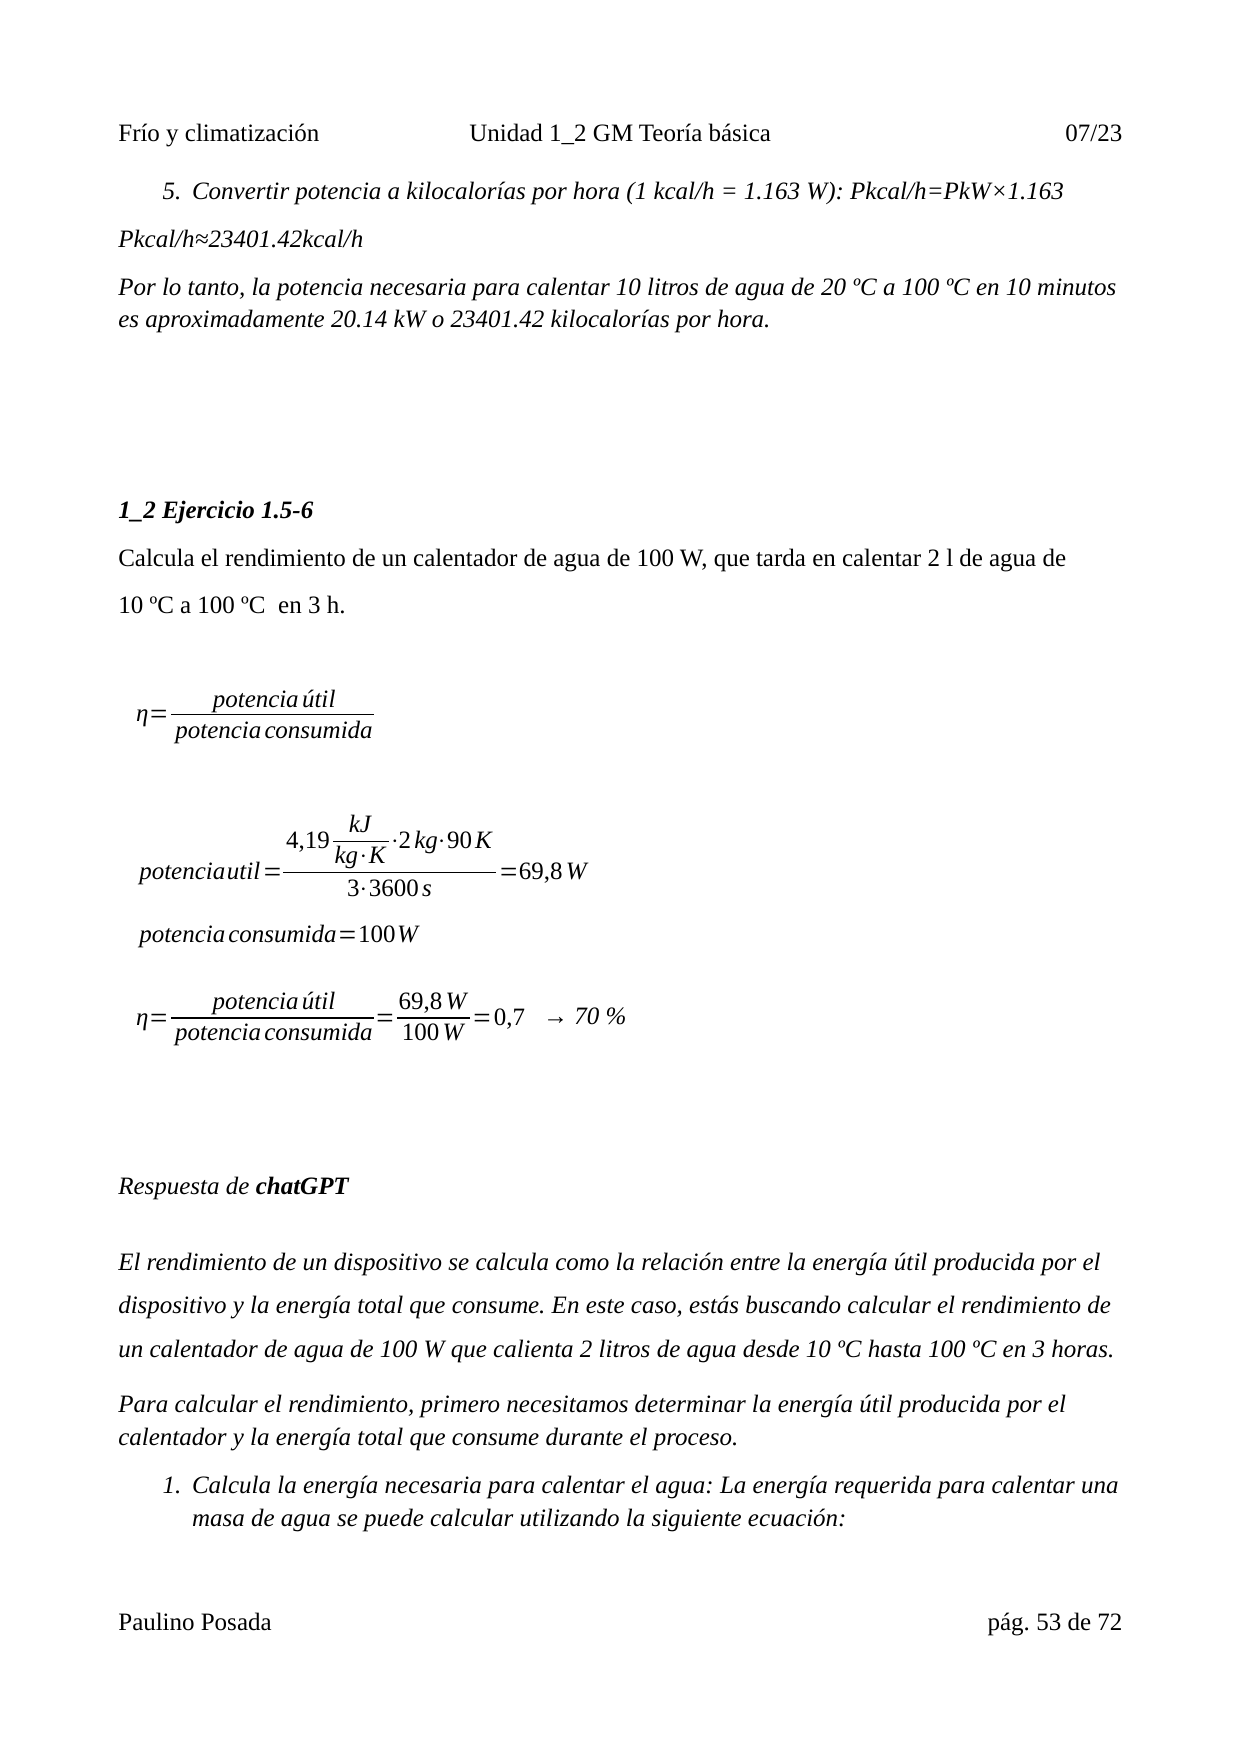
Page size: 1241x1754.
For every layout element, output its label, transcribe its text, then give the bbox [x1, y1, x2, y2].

text Por lo tanto, la potencia necesaria para calentar 10 litros de agua de 20 ºC a 100 ºC en 10 minutos es aproximadamente 20.14 kW o 23401.42 kilocalorías por hora. [118, 272, 1122, 333]
list Calcula la energía necesaria para calentar el agua: La energía requerida para calentar una masa de agua se puede calcular utilizando la siguiente ecuación: [162, 1470, 1122, 1532]
text → 70 % [118, 988, 1122, 1047]
text 10 ºC a 100 ºC en 3 h. [118, 590, 1122, 619]
text Pkcal/h​≈23401.42kcal/h [118, 224, 1122, 253]
text Calcula el rendimiento de un calentador de agua de 100 W, que tarda en calentar 2 l de agua de [118, 543, 1122, 571]
text 1_2 Ejercicio 1.5-6 [118, 495, 1122, 524]
text Respuesta de chatGPT [118, 1171, 1122, 1200]
text El rendimiento de un dispositivo se calcula como la relación entre la energía útil producida por el dispositivo y la energía total que consume. En este caso, estás buscando calcular el rendimiento de un calentador de agua de 100 W que calienta 2 litros de agua desde 10 ºC hasta 100 ºC en 3 horas. [118, 1247, 1122, 1362]
text Para calcular el rendimiento, primero necesitamos determinar la energía útil producida por el calentador y la energía total que consume durante el proceso. [118, 1389, 1122, 1451]
list Convertir potencia a kilocalorías por hora (1 kcal/h = 1.163 W): Pkcal/h​=PkW​×1.163 [162, 176, 1122, 205]
